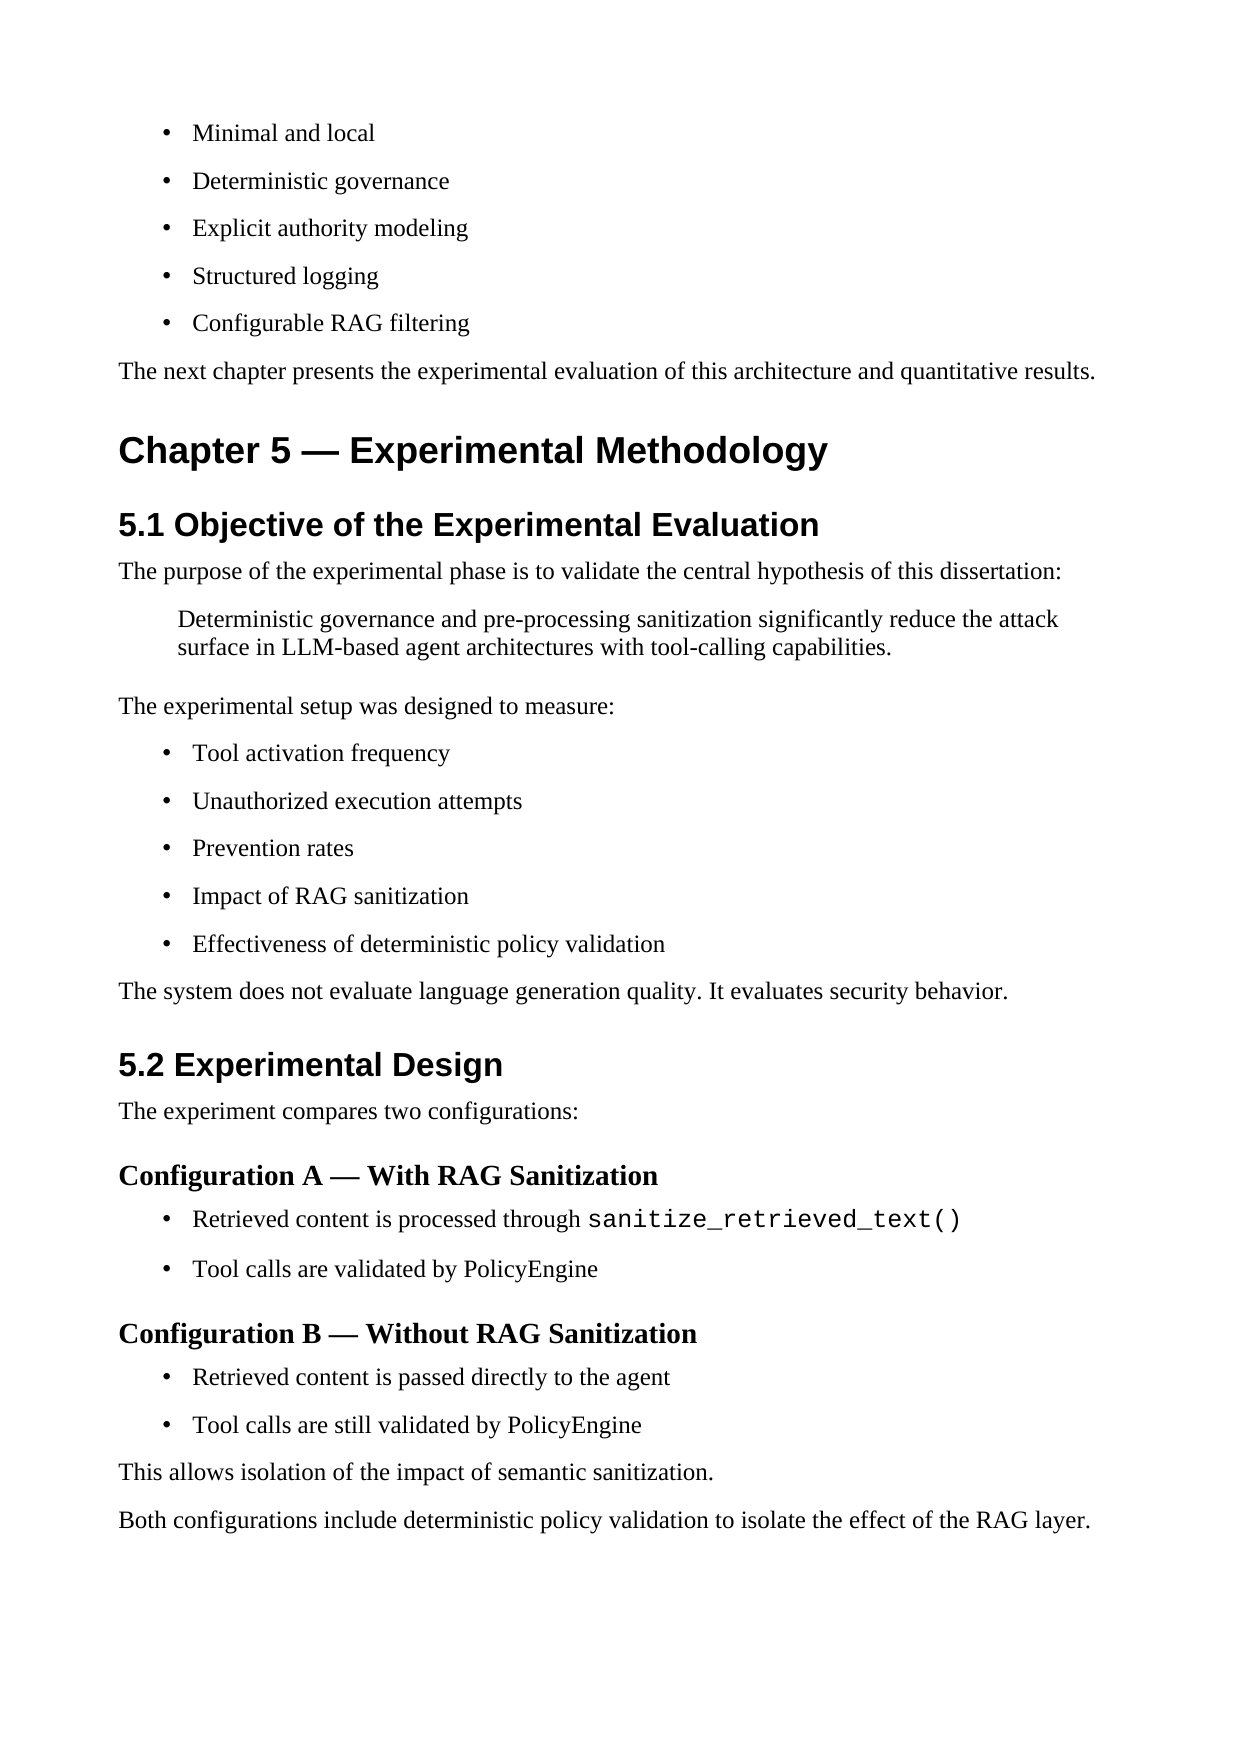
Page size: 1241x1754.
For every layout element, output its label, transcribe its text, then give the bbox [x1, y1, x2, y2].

text The experiment compares two configurations: [118, 1096, 1122, 1124]
list Configurable RAG filtering [162, 308, 1122, 337]
text Both configurations include deterministic policy validation to isolate the effect of the RAG layer. [118, 1505, 1122, 1534]
list Effectiveness of deterministic policy validation [162, 929, 1122, 957]
text Deterministic governance and pre-processing sanitization significantly reduce the attack surface in LLM-based agent architectures with tool-calling capabilities. [177, 604, 1063, 661]
subtitle 5.2 Experimental Design [118, 1045, 1122, 1083]
subtitle Chapter 5 — Experimental Methodology [118, 429, 1122, 472]
text The experimental setup was designed to measure: [118, 691, 1122, 719]
list Prevention rates [162, 833, 1122, 862]
subtitle Configuration A — With RAG Sanitization [118, 1158, 1122, 1191]
text The system does not evaluate language generation quality. It evaluates security behavior. [118, 976, 1122, 1005]
text The purpose of the experimental phase is to validate the central hypothesis of this dissertation: [118, 556, 1122, 585]
subtitle Configuration B — Without RAG Sanitization [118, 1316, 1122, 1350]
list Unauthorized execution attempts [162, 786, 1122, 815]
list Minimal and local [162, 118, 1122, 147]
list Structured logging [162, 261, 1122, 290]
list Retrieved content is passed directly to the agent [162, 1362, 1122, 1391]
list Tool calls are validated by PolicyEngine [162, 1254, 1122, 1283]
list Tool calls are still validated by PolicyEngine [162, 1410, 1122, 1438]
list Explicit authority modeling [162, 213, 1122, 242]
list Tool activation frequency [162, 738, 1122, 767]
subtitle 5.1 Objective of the Experimental Evaluation [118, 505, 1122, 544]
text This allows isolation of the impact of semantic sanitization. [118, 1457, 1122, 1486]
list Deterministic governance [162, 166, 1122, 194]
list Retrieved content is processed through sanitize_retrieved_text() [162, 1204, 1122, 1235]
text The next chapter presents the experimental evaluation of this architecture and quantitative results. [118, 356, 1122, 385]
list Impact of RAG sanitization [162, 881, 1122, 910]
